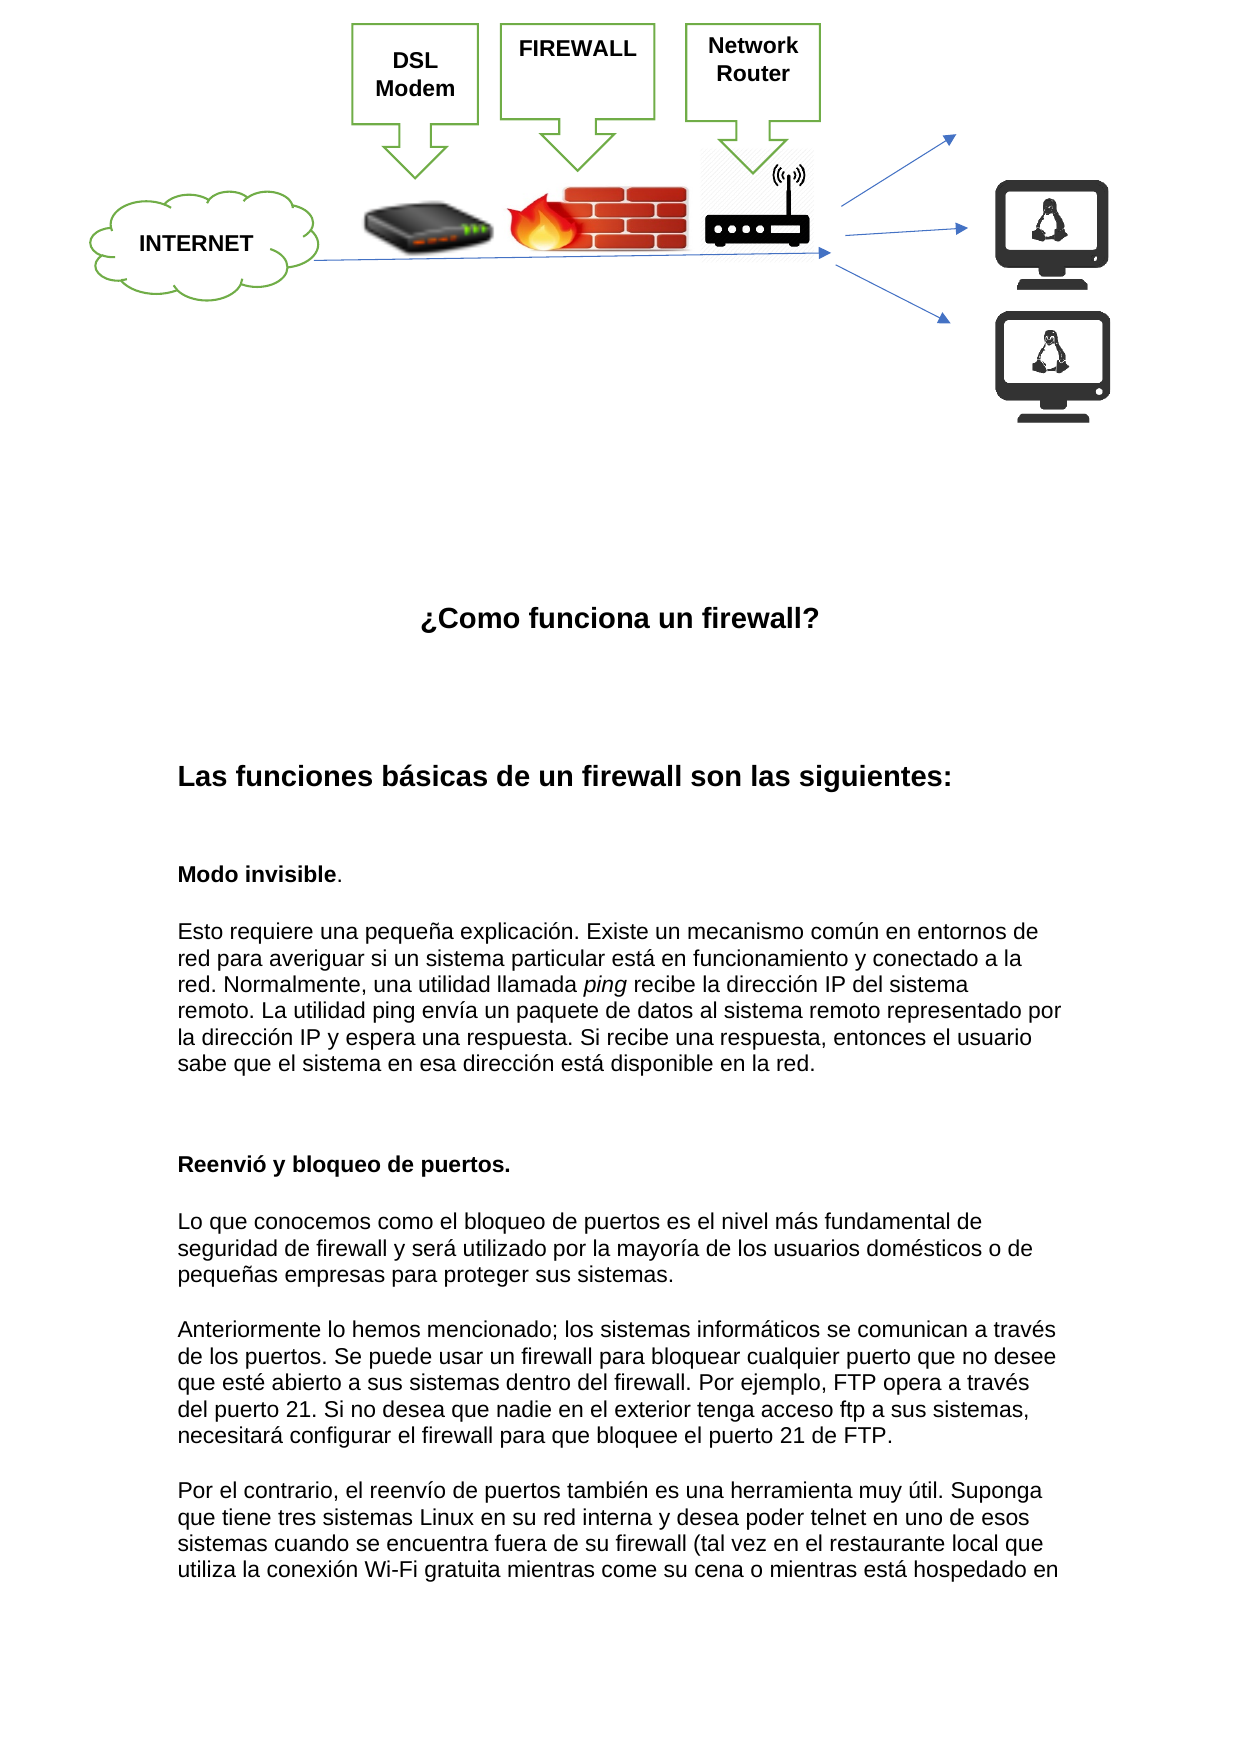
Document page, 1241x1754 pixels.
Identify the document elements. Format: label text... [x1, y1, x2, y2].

text Modo invisible. [177, 861, 1063, 887]
text Network Router [701, 32, 805, 86]
picture [501, 147, 815, 263]
text Anteriormente lo hemos mencionado; los sistemas informáticos se comunican a través de los puertos. Se puede usar un firewall para bloquear cualquier puerto que no desee que esté abierto a sus sistemas dentro del firewall. Por ejemplo, FTP opera a través del puerto 21. Si no desea que nadie en el exterior tenga acceso ftp a sus sistemas, necesitará configurar el firewall para que bloquee el puerto 21 de FTP. [177, 1316, 1063, 1448]
text FIREWALL [516, 35, 639, 61]
picture [360, 162, 497, 259]
picture [995, 311, 1111, 427]
picture [995, 180, 1109, 294]
text DSL Modem [367, 47, 463, 102]
text INTERNET [137, 230, 256, 256]
picture [360, 259, 497, 299]
text Reenvió y bloqueo de puertos. [177, 1151, 1063, 1177]
text Las funciones básicas de un firewall son las siguientes: [177, 759, 1063, 793]
text Esto requiere una pequeña explicación. Existe un mecanismo común en entornos de red para averiguar si un sistema particular está en funcionamiento y conectado a la red. Normalmente, una utilidad llamada ping recibe la dirección IP del sistema remoto. La utilidad ping envía un paquete de datos al sistema remoto representado por la dirección IP y espera una respuesta. Si recibe una respuesta, entonces el usuario sabe que el sistema en esa dirección está disponible en la red. [177, 918, 1063, 1076]
text ¿Como funciona un firewall? [177, 601, 1063, 634]
text Lo que conocemos como el bloqueo de puertos es el nivel más fundamental de seguridad de firewall y será utilizado por la mayoría de los usuarios domésticos o de pequeñas empresas para proteger sus sistemas. [177, 1208, 1063, 1287]
text Por el contrario, el reenvío de puertos también es una herramienta muy útil. Suponga que tiene tres sistemas Linux en su red interna y desea poder telnet en uno de esos sistemas cuando se encuentra fuera de su firewall (tal vez en el restaurante local que utiliza la conexión Wi-Fi gratuita mientras come su cena o mientras está hospedado en [177, 1477, 1063, 1583]
